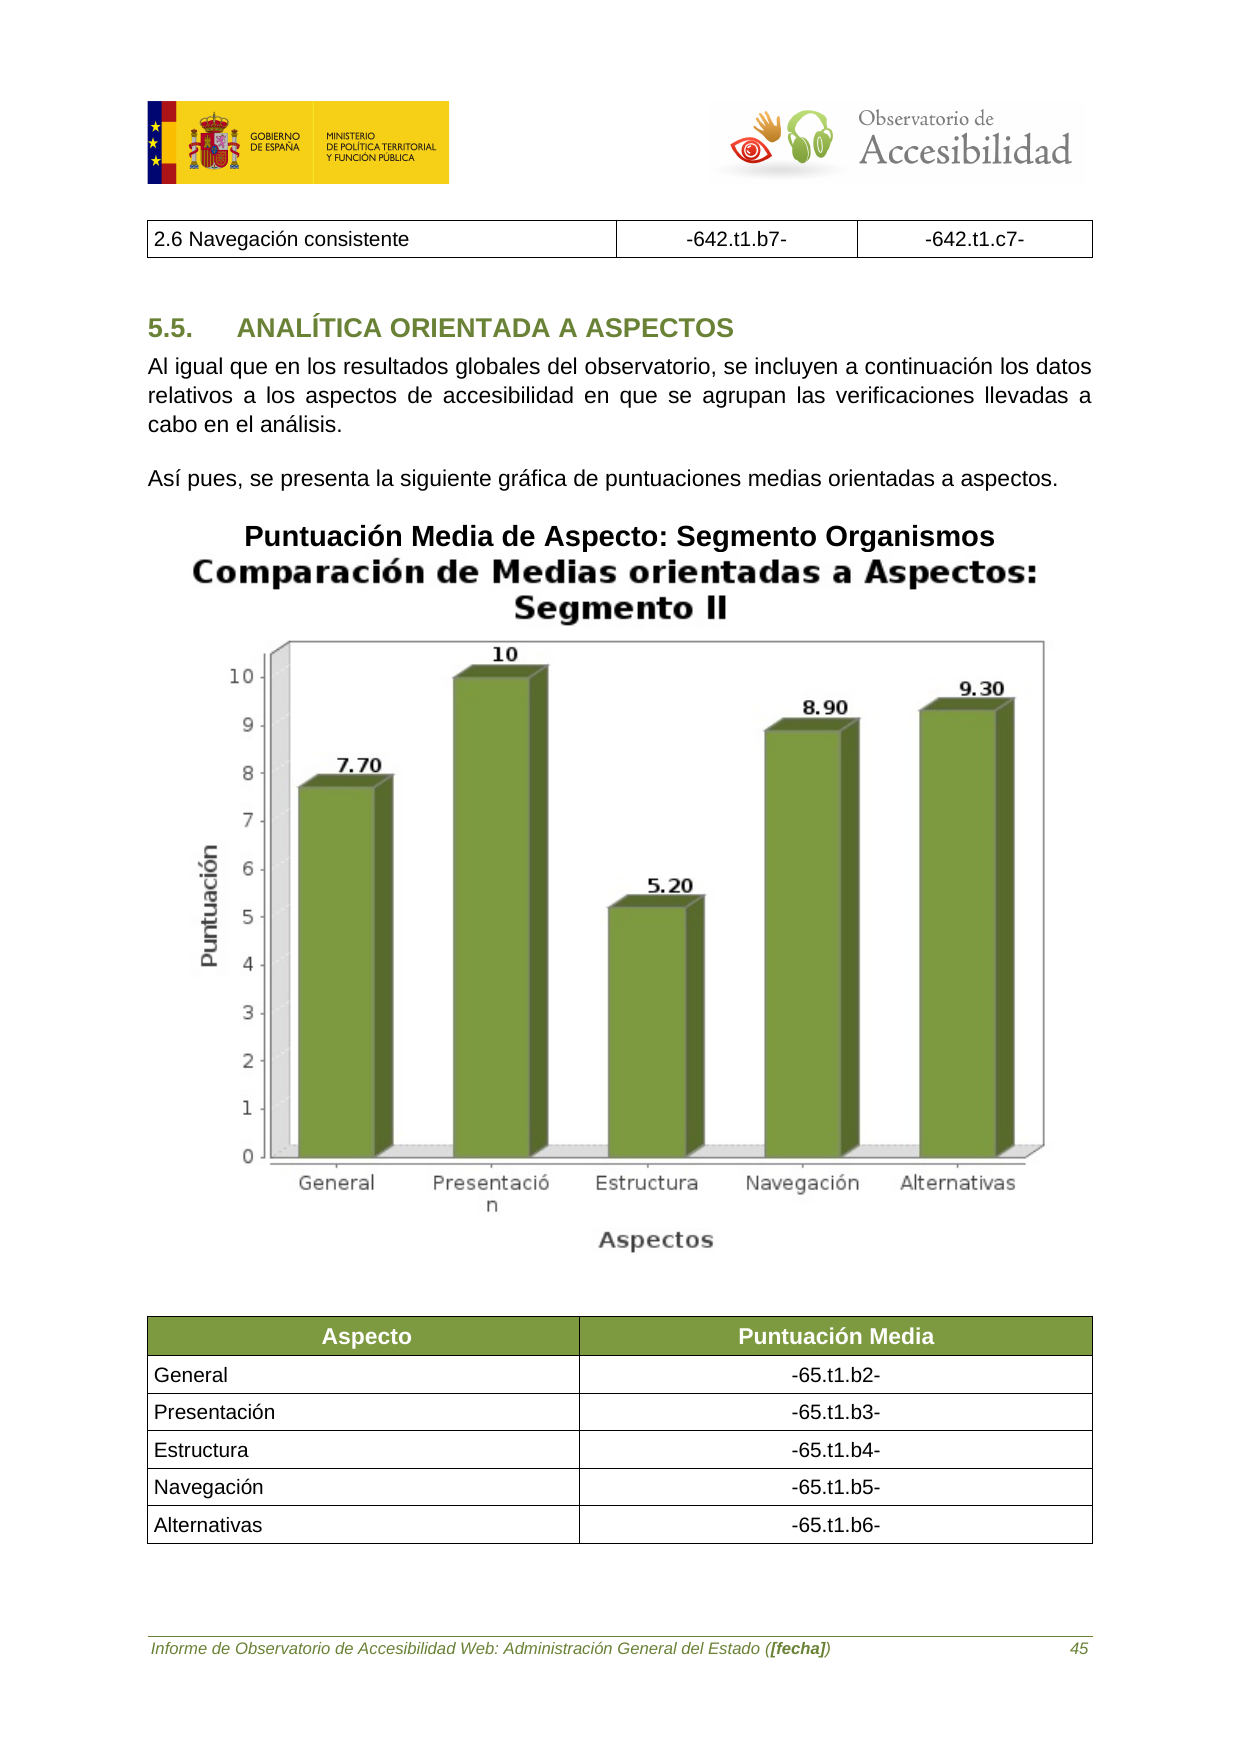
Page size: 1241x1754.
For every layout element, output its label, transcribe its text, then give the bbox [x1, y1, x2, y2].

text Al igual que en los resultados globales del observatorio, se incluyen a continuación los datos relativos a los aspectos de accesibilidad en que se agrupan las verificaciones llevadas a cabo en el análisis. [148, 353, 1092, 437]
table_cell Presentación [148, 1394, 579, 1430]
text Puntuación Media de Aspecto: Segmento Organismos [148, 519, 1092, 552]
table_cell -642.t1.c7- [858, 221, 1092, 257]
table_cell Alternativas [148, 1506, 579, 1543]
table_cell Estructura [148, 1431, 579, 1468]
table_cell 2.6 Navegación consistente [148, 221, 616, 257]
table_header Puntuación Media [580, 1317, 1092, 1355]
picture [178, 552, 1062, 1262]
table_cell -65.t1.b3- [580, 1394, 1092, 1430]
subtitle Analítica orientada a aspectos [148, 312, 1092, 343]
table_cell Navegación [148, 1469, 579, 1505]
table_cell General [148, 1356, 579, 1393]
text Así pues, se presenta la siguiente gráfica de puntuaciones medias orientadas a aspectos. [148, 465, 1092, 491]
table_cell -65.t1.b2- [580, 1356, 1092, 1393]
table_header Aspecto [148, 1317, 579, 1355]
picture [710, 101, 1086, 184]
table_cell -65.t1.b6- [580, 1506, 1092, 1543]
table_cell -642.t1.b7- [617, 221, 857, 257]
table_cell -65.t1.b5- [580, 1469, 1092, 1505]
picture [147, 101, 450, 184]
table_cell -65.t1.b4- [580, 1431, 1092, 1468]
